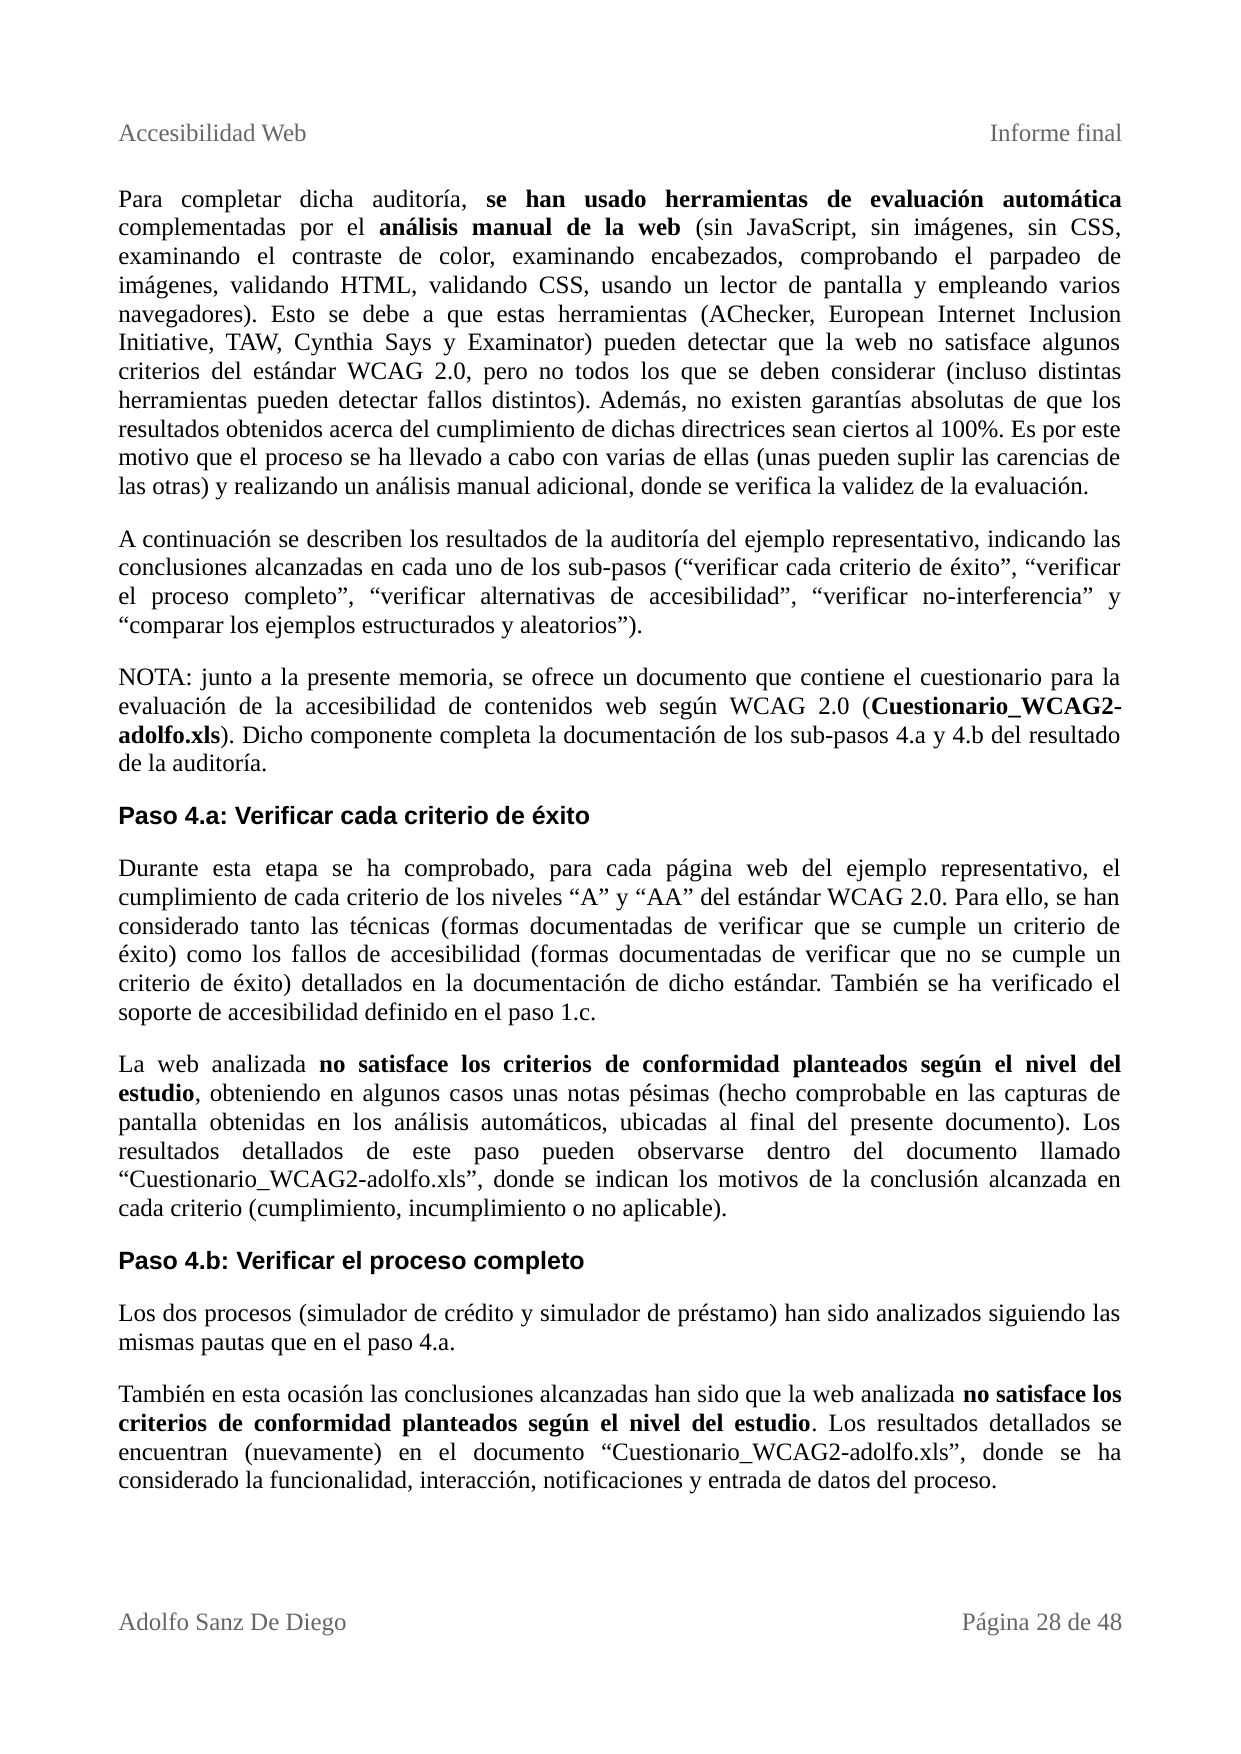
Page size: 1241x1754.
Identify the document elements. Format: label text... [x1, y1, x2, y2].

text La web analizada no satisface los criterios de conformidad planteados según el nivel del estudio, obteniendo en algunos casos unas notas pésimas (hecho comprobable en las capturas de pantalla obtenidas en los análisis automáticos, ubicadas al final del presente documento). Los resultados detallados de este paso pueden observarse dentro del documento llamado “Cuestionario_WCAG2-adolfo.xls”, donde se indican los motivos de la conclusión alcanzada en cada criterio (cumplimiento, incumplimiento o no aplicable). [118, 1049, 1122, 1222]
text NOTA: junto a la presente memoria, se ofrece un documento que contiene el cuestionario para la evaluación de la accesibilidad de contenidos web según WCAG 2.0 (Cuestionario_WCAG2-adolfo.xls). Dicho componente completa la documentación de los sub-pasos 4.a y 4.b del resultado de la auditoría. [118, 662, 1122, 777]
subtitle Paso 4.a: Verificar cada criterio de éxito [118, 801, 1122, 830]
text A continuación se describen los resultados de la auditoría del ejemplo representativo, indicando las conclusiones alcanzadas en cada uno de los sub-pasos (“verificar cada criterio de éxito”, “verificar el proceso completo”, “verificar alternativas de accesibilidad”, “verificar no-interferencia” y “comparar los ejemplos estructurados y aleatorios”). [118, 524, 1122, 639]
text También en esta ocasión las conclusiones alcanzadas han sido que la web analizada no satisface los criterios de conformidad planteados según el nivel del estudio. Los resultados detallados se encuentran (nuevamente) en el documento “Cuestionario_WCAG2-adolfo.xls”, donde se ha considerado la funcionalidad, interacción, notificaciones y entrada de datos del proceso. [118, 1379, 1122, 1494]
text Durante esta etapa se ha comprobado, para cada página web del ejemplo representativo, el cumplimiento de cada criterio de los niveles “A” y “AA” del estándar WCAG 2.0. Para ello, se han considerado tanto las técnicas (formas documentadas de verificar que se cumple un criterio de éxito) como los fallos de accesibilidad (formas documentadas de verificar que no se cumple un criterio de éxito) detallados en la documentación de dicho estándar. También se ha verificado el soporte de accesibilidad definido en el paso 1.c. [118, 853, 1122, 1026]
subtitle Paso 4.b: Verificar el proceso completo [118, 1246, 1122, 1274]
text Para completar dicha auditoría, se han usado herramientas de evaluación automática complementadas por el análisis manual de la web (sin JavaScript, sin imágenes, sin CSS, examinando el contraste de color, examinando encabezados, comprobando el parpadeo de imágenes, validando HTML, validando CSS, usando un lector de pantalla y empleando varios navegadores). Esto se debe a que estas herramientas (AChecker, European Internet Inclusion Initiative, TAW, Cynthia Says y Examinator) pueden detectar que la web no satisface algunos criterios del estándar WCAG 2.0, pero no todos los que se deben considerar (incluso distintas herramientas pueden detectar fallos distintos). Además, no existen garantías absolutas de que los resultados obtenidos acerca del cumplimiento de dichas directrices sean ciertos al 100%. Es por este motivo que el proceso se ha llevado a cabo con varias de ellas (unas pueden suplir las carencias de las otras) y realizando un análisis manual adicional, donde se verifica la validez de la evaluación. [118, 184, 1122, 500]
text Los dos procesos (simulador de crédito y simulador de préstamo) han sido analizados siguiendo las mismas pautas que en el paso 4.a. [118, 1298, 1122, 1356]
